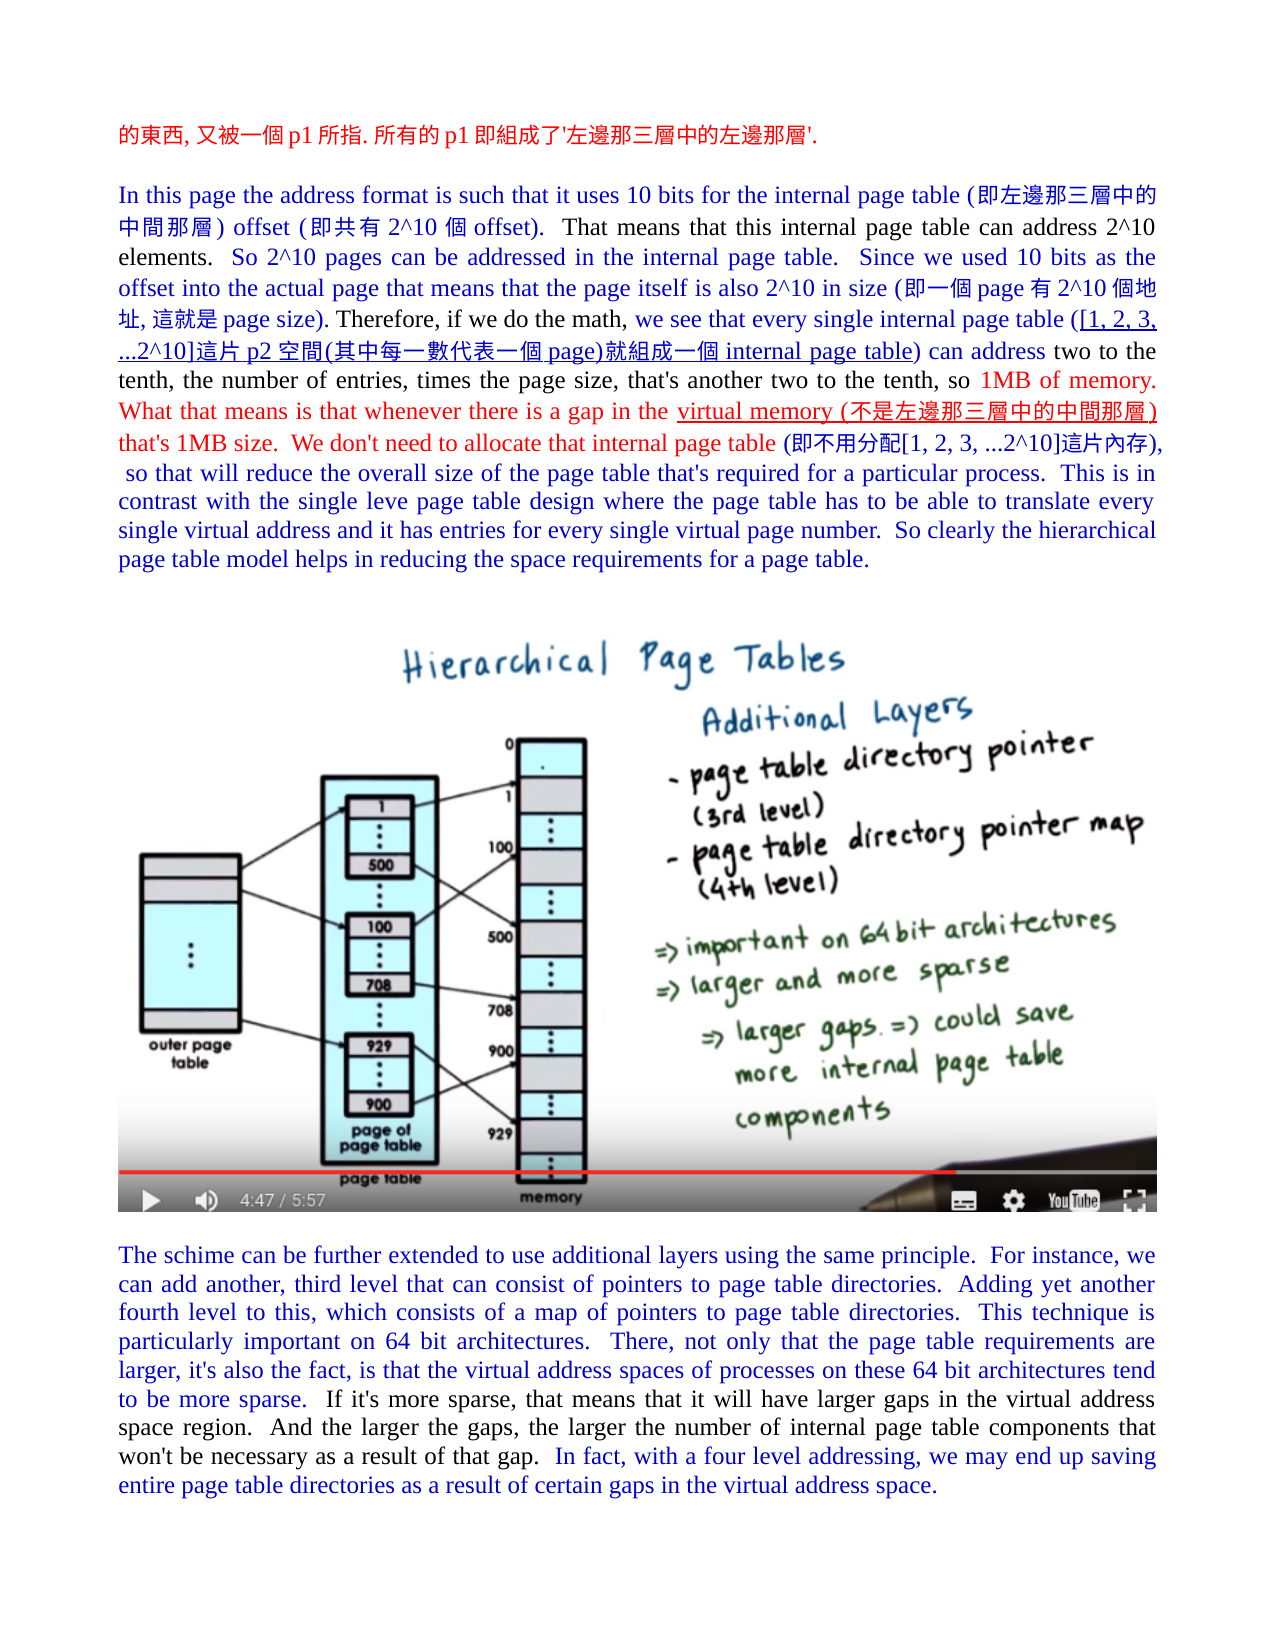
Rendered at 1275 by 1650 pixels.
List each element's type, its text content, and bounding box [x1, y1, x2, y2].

text In this page the address format is such that it uses 10 bits for the internal page table (即左邊那三層中的中間那層) offset (即共有2^10個offset). That means that this internal page table can address 2^10 elements. So 2^10 pages can be addressed in the internal page table. Since we used 10 bits as the offset into the actual page that means that the page itself is also 2^10 in size (即一個page有2^10個地 址, 這就是page size). Therefore, if we do the math, we see that every single internal page table ([1, 2, 3, ...2^10]這片p2空間(其中每一數代表一個page)就組成一個internal page table) can address two to the tenth, the number of entries, times the page size, that's another two to the tenth, so 1MB of memory. What that means is that whenever there is a gap in the virtual memory (不是左邊那三層中的中間那層) that's 1MB size. We don't need to allocate that internal page table (即不用分配[1, 2, 3, ...2^10]這片內存), so that will reduce the overall size of the page table that's required for a particular process. This is in contrast with the single leve page table design where the page table has to be able to translate every single virtual address and it has entries for every single virtual page number. So clearly the hierarchical page table model helps in reducing the space requirements for a page table. [118, 178, 1157, 573]
picture [118, 630, 1157, 1212]
text The schime can be further extended to use additional layers using the same principle. For instance, we can add another, third level that can consist of pointers to page table directories. Adding yet another fourth level to this, which consists of a map of pointers to page table directories. This technique is particularly important on 64 bit architectures. There, not only that the page table requirements are larger, it's also the fact, is that the virtual address spaces of processes on these 64 bit architectures tend to be more sparse. If it's more sparse, that means that it will have larger gaps in the virtual address space region. And the larger the gaps, the larger the number of internal page table components that won't be necessary as a result of that gap. In fact, with a four level addressing, we may end up saving entire page table directories as a result of certain gaps in the virtual address space. [118, 1240, 1157, 1499]
text 的東西, 又被一個p1所指. 所有的p1即組成了'左邊那三層中的左邊那層'. [118, 118, 1157, 150]
